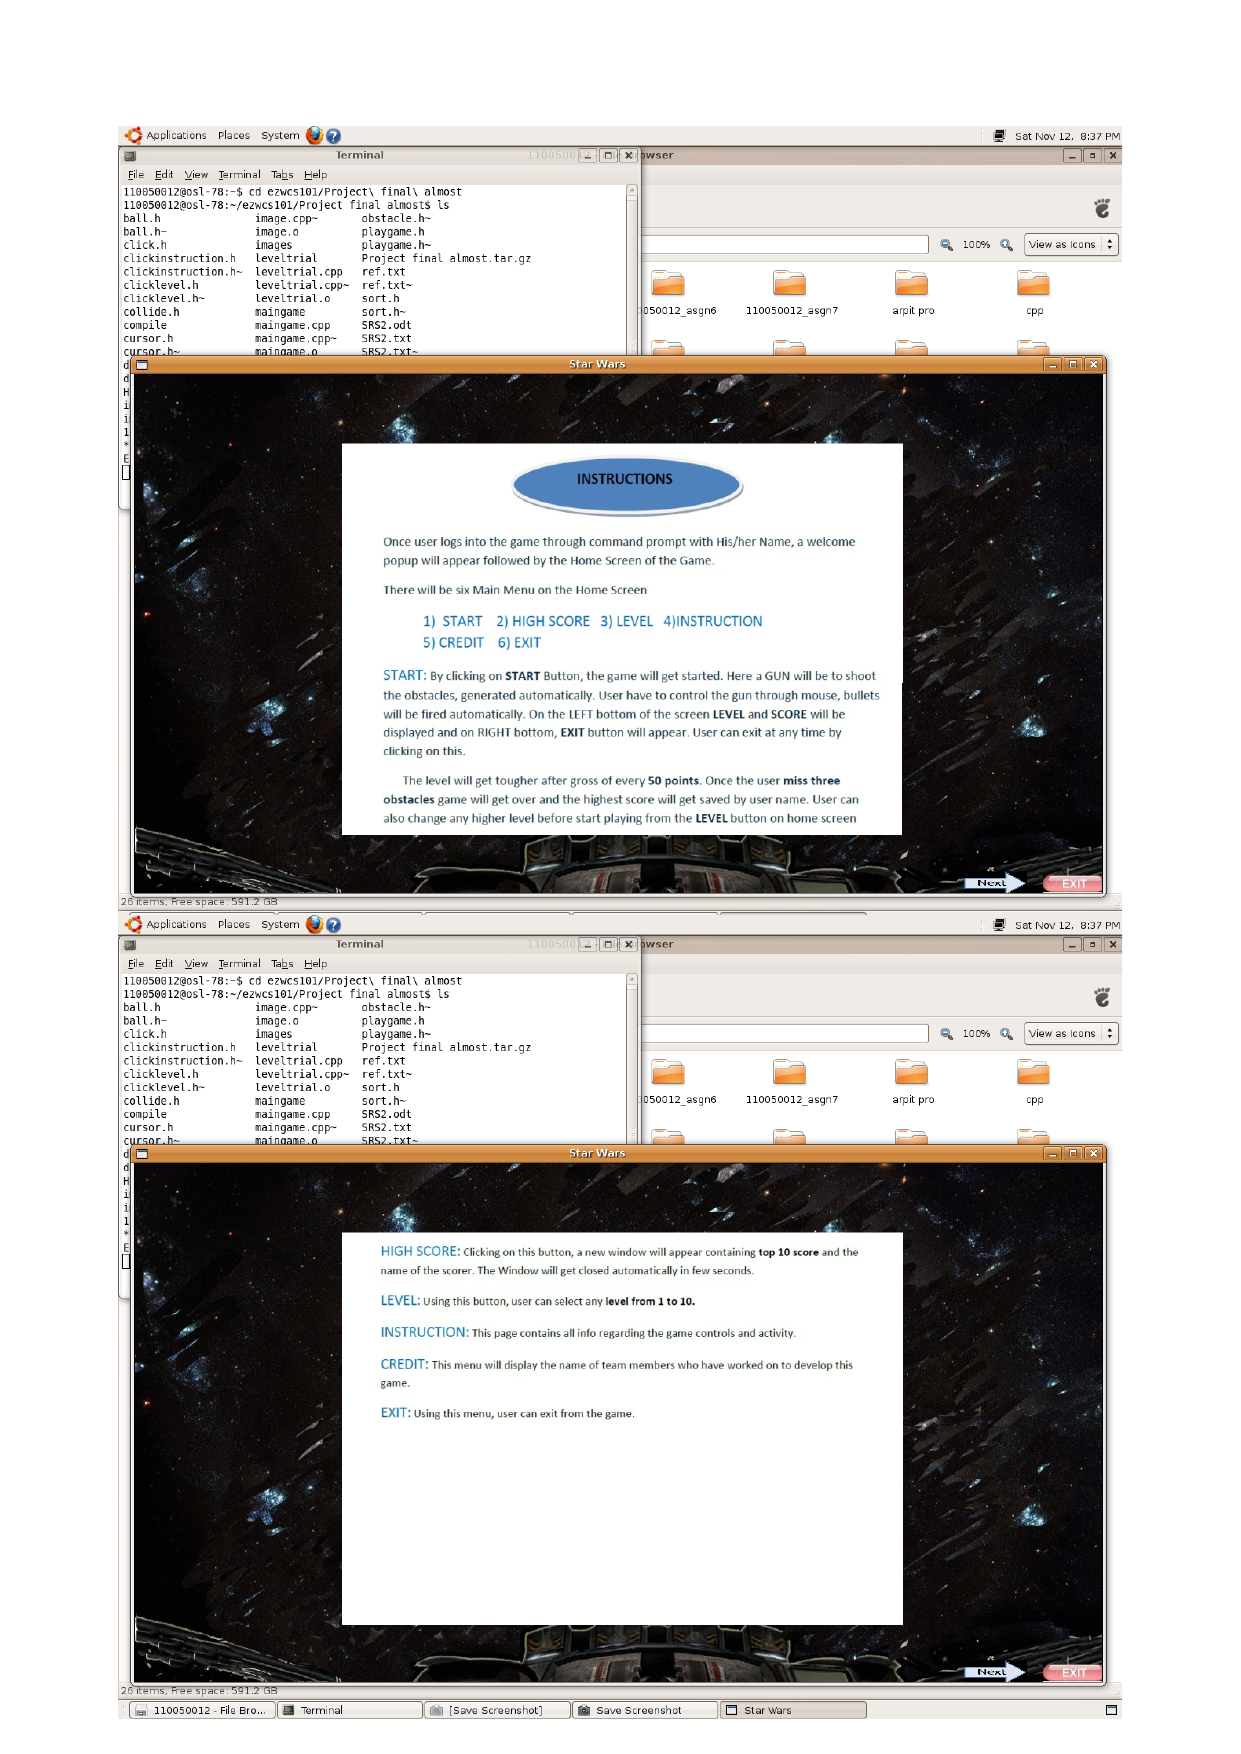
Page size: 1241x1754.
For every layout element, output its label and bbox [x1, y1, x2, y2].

picture [118, 126, 1123, 1719]
